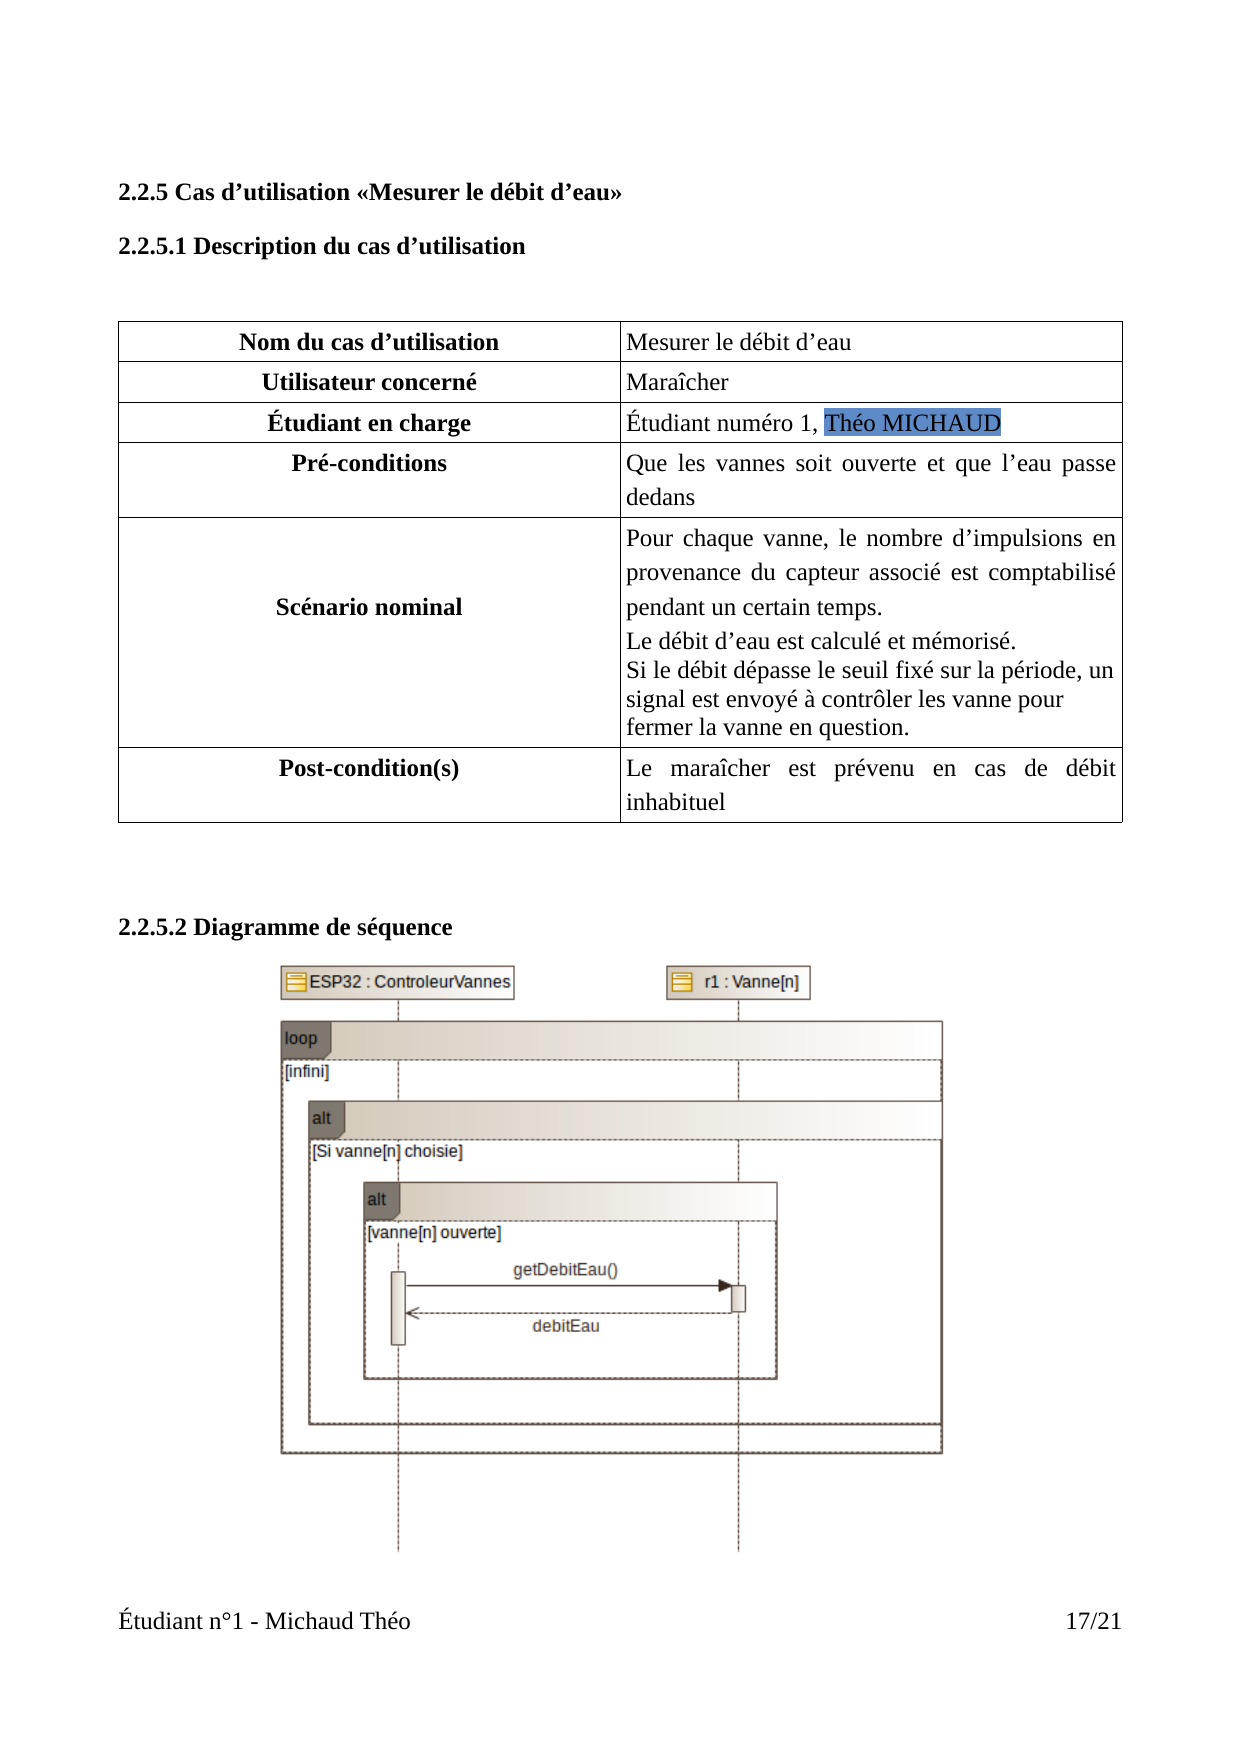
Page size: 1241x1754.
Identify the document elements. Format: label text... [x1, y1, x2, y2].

picture [267, 952, 957, 1566]
table_header Mesurer le débit d’eau [621, 322, 1122, 361]
table_cell Le maraîcher est prévenu en cas de débit inhabituel [621, 748, 1122, 822]
subtitle 2.2.5 Cas d’utilisation «Mesurer le débit d’eau» [118, 177, 1122, 206]
table_cell Scénario nominal [119, 518, 620, 747]
table_cell Étudiant en charge [119, 403, 620, 442]
table_cell Que les vannes soit ouverte et que l’eau passe dedans [621, 443, 1122, 517]
table_cell Post-condition(s) [119, 748, 620, 822]
table_cell Maraîcher [621, 362, 1122, 402]
table_cell Pré-conditions [119, 443, 620, 517]
table_header Nom du cas d’utilisation [119, 322, 620, 361]
table_cell Utilisateur concerné [119, 362, 620, 402]
subtitle 2.2.5.1 Description du cas d’utilisation [118, 231, 1122, 259]
subtitle 2.2.5.2 Diagramme de séquence [118, 912, 1122, 941]
table_cell Étudiant numéro 1, Théo MICHAUD [621, 403, 1122, 442]
table_cell Pour chaque vanne, le nombre d’impulsions en provenance du capteur associé est comptabilisé pendant un certain temps. Le débit d’eau est calculé et mémorisé. Si le débit dépasse le seuil fixé sur la période, un signal est envoyé à contrôler les vanne pour fermer la vanne en question. [621, 518, 1122, 747]
